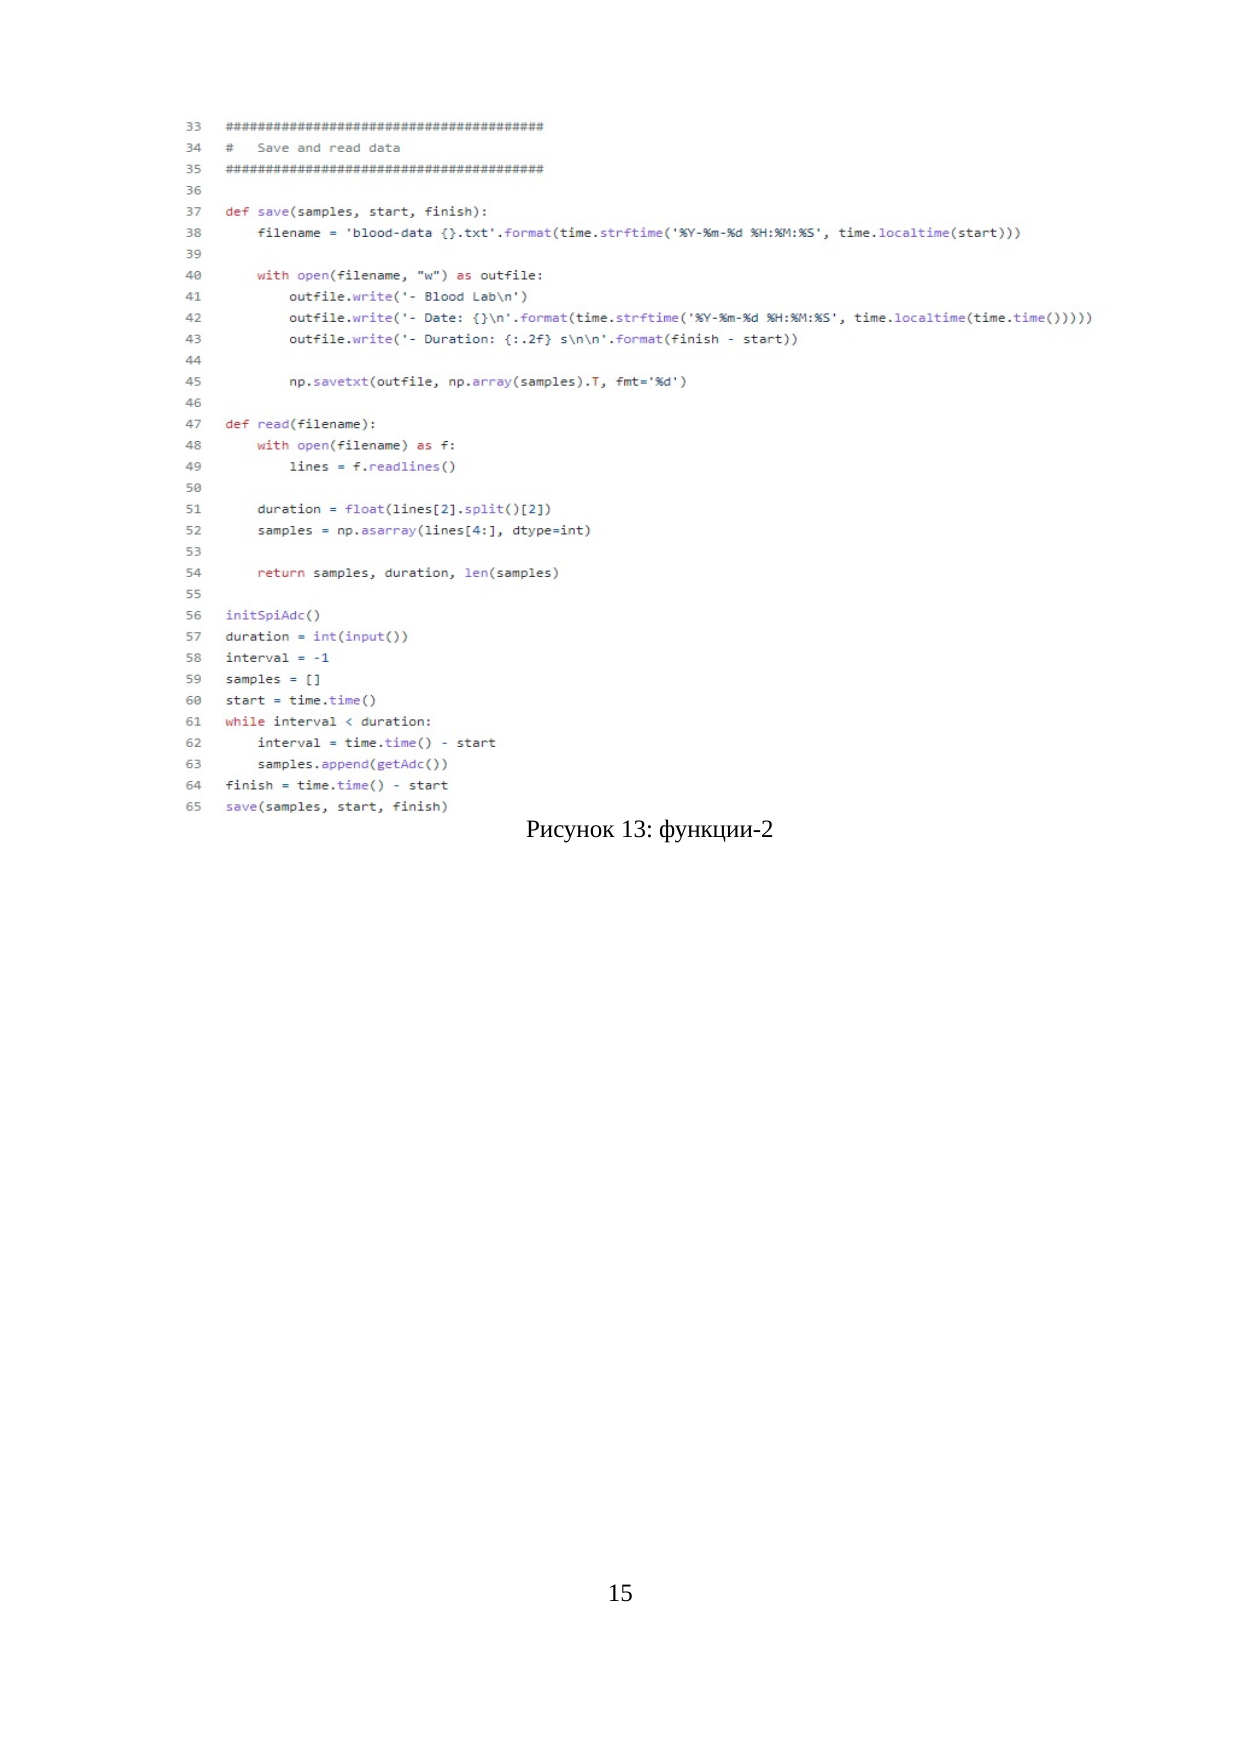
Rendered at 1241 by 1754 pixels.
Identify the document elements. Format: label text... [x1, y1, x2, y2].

picture [184, 118, 1115, 815]
text Рисунок 13: функции-2 [118, 814, 1122, 843]
